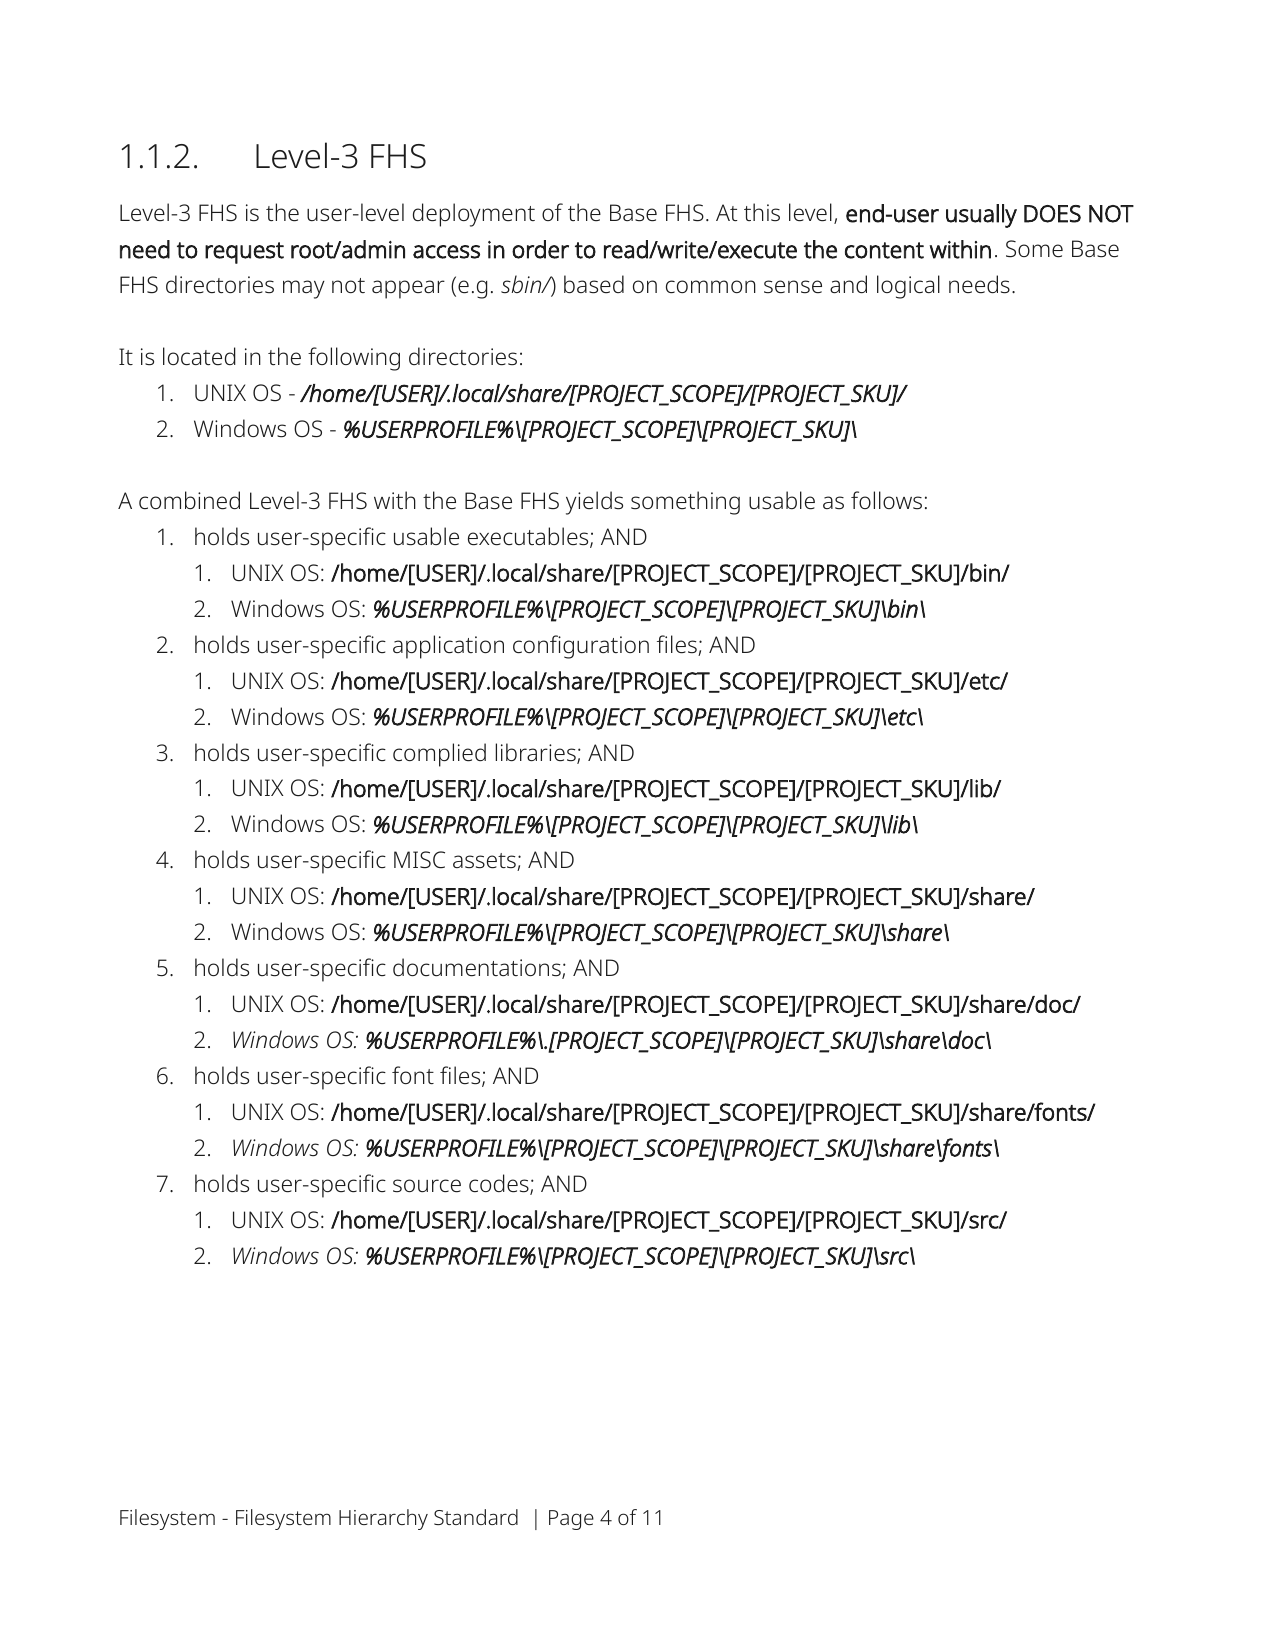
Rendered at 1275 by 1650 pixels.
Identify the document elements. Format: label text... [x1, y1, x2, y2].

list Windows OS: %USERPROFILE%\[PROJECT_SCOPE]\[PROJECT_SKU]\src\ [193, 1239, 1157, 1271]
list Windows OS: %USERPROFILE%\[PROJECT_SCOPE]\[PROJECT_SKU]\share\fonts\ [193, 1132, 1157, 1163]
list holds user-specific application configuration files; AND [156, 629, 1157, 660]
list holds user-specific font files; AND [156, 1060, 1157, 1091]
list UNIX OS: /home/[USER]/.local/share/[PROJECT_SCOPE]/[PROJECT_SKU]/share/ [193, 880, 1157, 911]
list holds user-specific source codes; AND [156, 1168, 1157, 1199]
list UNIX OS: /home/[USER]/.local/share/[PROJECT_SCOPE]/[PROJECT_SKU]/share/fonts/ [193, 1096, 1157, 1127]
list UNIX OS: /home/[USER]/.local/share/[PROJECT_SCOPE]/[PROJECT_SKU]/src/ [193, 1204, 1157, 1235]
list Windows OS - %USERPROFILE%\[PROJECT_SCOPE]\[PROJECT_SKU]\ [156, 413, 1157, 444]
text It is located in the following directories: [118, 341, 1157, 372]
text Level-3 FHS is the user-level deployment of the Base FHS. At this level, end-user usually DOES NOT need to request root/admin access in order to read/write/execute the content within. Some Base FHS directories may not appear (e.g. sbin/) based on common sense and logical needs. [118, 197, 1157, 301]
list Windows OS: %USERPROFILE%\.[PROJECT_SCOPE]\[PROJECT_SKU]\share\doc\ [193, 1024, 1157, 1055]
text A combined Level-3 FHS with the Base FHS yields something usable as follows: [118, 485, 1157, 516]
list UNIX OS: /home/[USER]/.local/share/[PROJECT_SCOPE]/[PROJECT_SKU]/share/doc/ [193, 988, 1157, 1019]
list UNIX OS: /home/[USER]/.local/share/[PROJECT_SCOPE]/[PROJECT_SKU]/bin/ [193, 557, 1157, 588]
list UNIX OS: /home/[USER]/.local/share/[PROJECT_SCOPE]/[PROJECT_SKU]/etc/ [193, 664, 1157, 696]
list holds user-specific documentations; AND [156, 952, 1157, 983]
list holds user-specific MISC assets; AND [156, 844, 1157, 876]
list UNIX OS: /home/[USER]/.local/share/[PROJECT_SCOPE]/[PROJECT_SKU]/lib/ [193, 772, 1157, 804]
list UNIX OS - /home/[USER]/.local/share/[PROJECT_SCOPE]/[PROJECT_SKU]/ [156, 377, 1157, 408]
list Windows OS: %USERPROFILE%\[PROJECT_SCOPE]\[PROJECT_SKU]\etc\ [193, 701, 1157, 732]
list holds user-specific usable executables; AND [156, 521, 1157, 552]
list Windows OS: %USERPROFILE%\[PROJECT_SCOPE]\[PROJECT_SKU]\lib\ [193, 808, 1157, 839]
list Windows OS: %USERPROFILE%\[PROJECT_SCOPE]\[PROJECT_SKU]\share\ [193, 916, 1157, 947]
list holds user-specific complied libraries; AND [156, 736, 1157, 768]
subtitle Level-3 FHS [118, 133, 1157, 178]
list Windows OS: %USERPROFILE%\[PROJECT_SCOPE]\[PROJECT_SKU]\bin\ [193, 593, 1157, 624]
